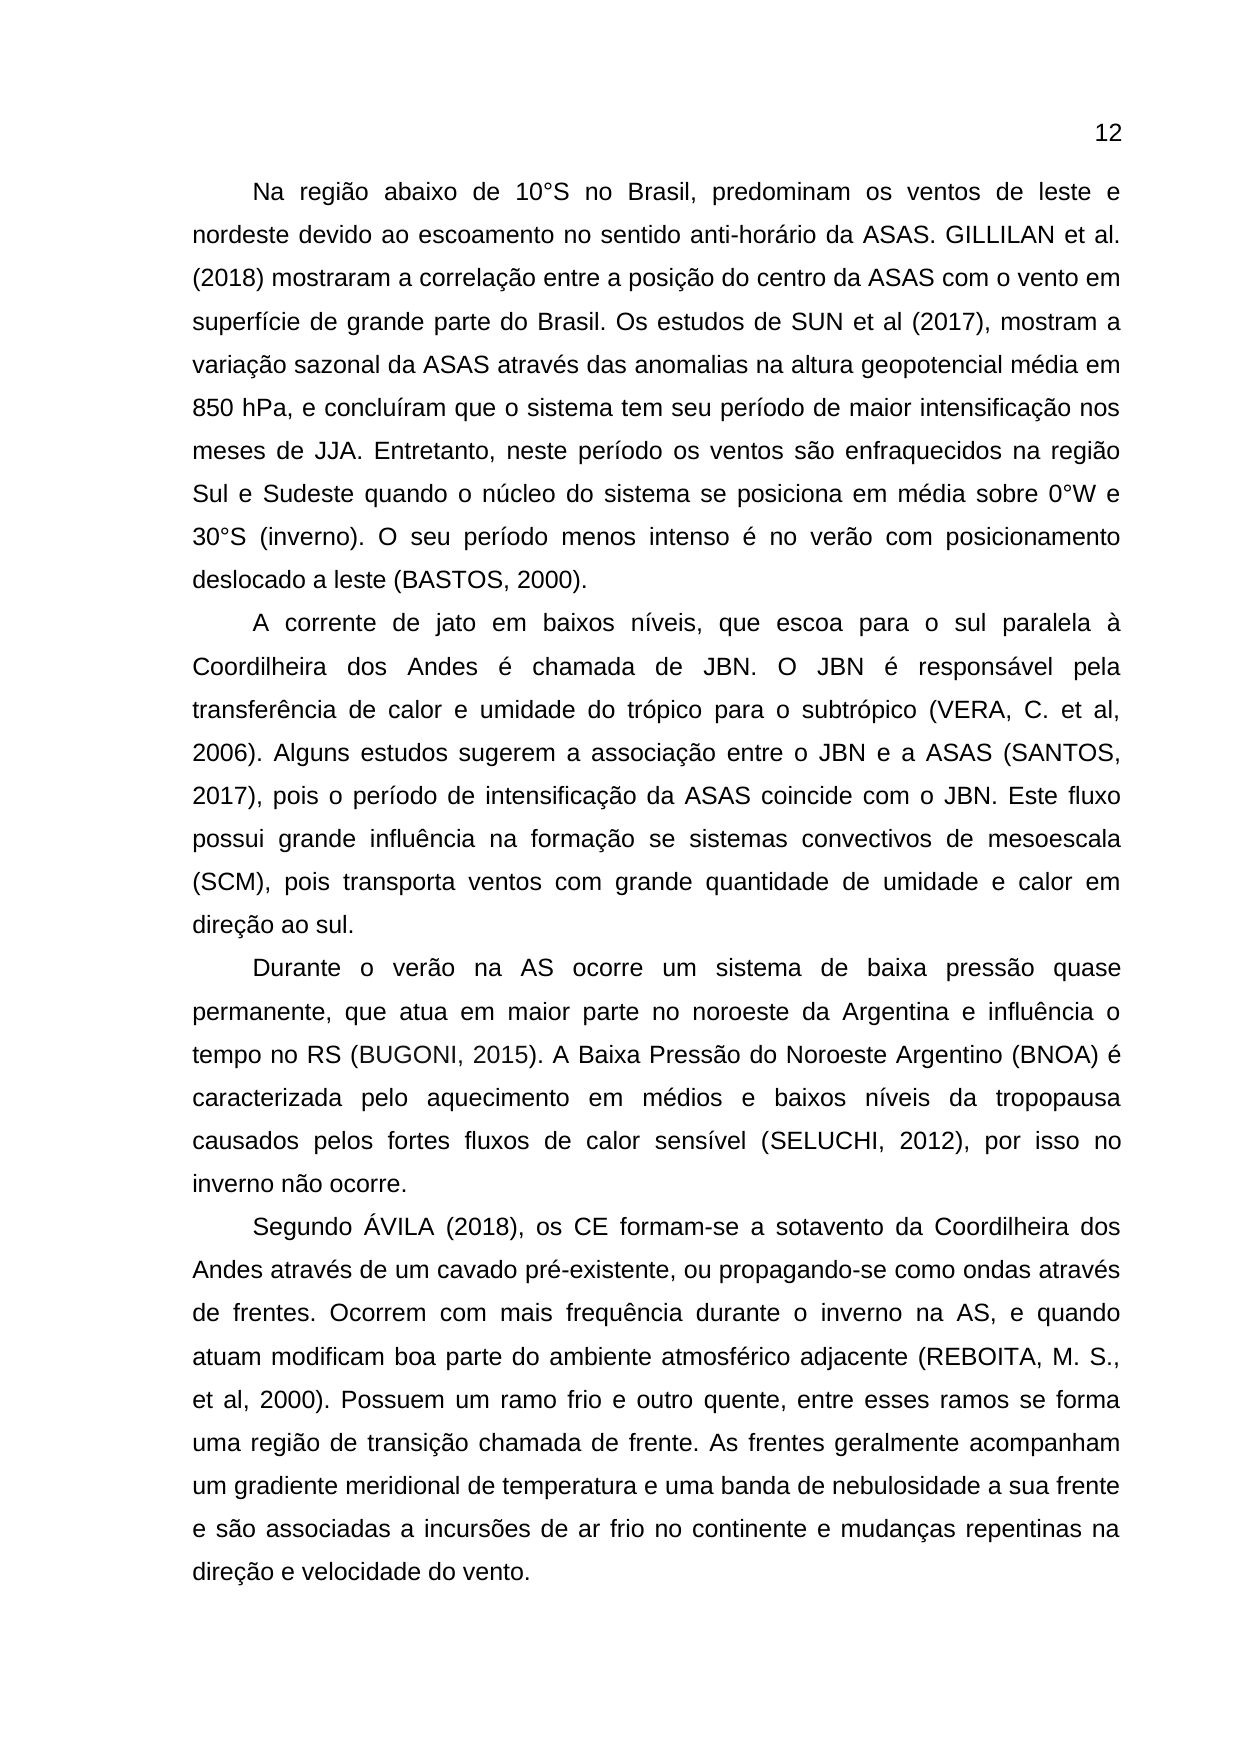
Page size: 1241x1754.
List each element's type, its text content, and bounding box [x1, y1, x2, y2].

text A corrente de jato em baixos níveis, que escoa para o sul paralela à Coordilheira dos Andes é chamada de JBN. O JBN é responsável pela transferência de calor e umidade do trópico para o subtrópico (VERA, C. et al, 2006). Alguns estudos sugerem a associação entre o JBN e a ASAS (SANTOS, 2017), pois o período de intensificação da ASAS coincide com o JBN. Este fluxo possui grande influência na formação se sistemas convectivos de mesoescala (SCM), pois transporta ventos com grande quantidade de umidade e calor em direção ao sul. [177, 608, 1122, 939]
text Durante o verão na AS ocorre um sistema de baixa pressão quase permanente, que atua em maior parte no noroeste da Argentina e influência o tempo no RS (BUGONI, 2015). A Baixa Pressão do Noroeste Argentino (BNOA) é caracterizada pelo aquecimento em médios e baixos níveis da tropopausa causados pelos fortes fluxos de calor sensível (SELUCHI, 2012), por isso no inverno não ocorre. [177, 953, 1122, 1198]
text Na região abaixo de 10°S no Brasil, predominam os ventos de leste e nordeste devido ao escoamento no sentido anti-horário da ASAS. GILLILAN et al. (2018) mostraram a correlação entre a posição do centro da ASAS com o vento em superfície de grande parte do Brasil. Os estudos de SUN et al (2017), mostram a variação sazonal da ASAS através das anomalias na altura geopotencial média em 850 hPa, e concluíram que o sistema tem seu período de maior intensificação nos meses de JJA. Entretanto, neste período os ventos são enfraquecidos na região Sul e Sudeste quando o núcleo do sistema se posiciona em média sobre 0°W e 30°S (inverno). O seu período menos intenso é no verão com posicionamento deslocado a leste (BASTOS, 2000). [177, 177, 1122, 594]
text Segundo ÁVILA (2018), os CE formam-se a sotavento da Coordilheira dos Andes através de um cavado pré-existente, ou propagando-se como ondas através de frentes. Ocorrem com mais frequência durante o inverno na AS, e quando atuam modificam boa parte do ambiente atmosférico adjacente (REBOITA, M. S., et al, 2000). Possuem um ramo frio e outro quente, entre esses ramos se forma uma região de transição chamada de frente. As frentes geralmente acompanham um gradiente meridional de temperatura e uma banda de nebulosidade a sua frente e são associadas a incursões de ar frio no continente e mudanças repentinas na direção e velocidade do vento. [177, 1212, 1122, 1586]
